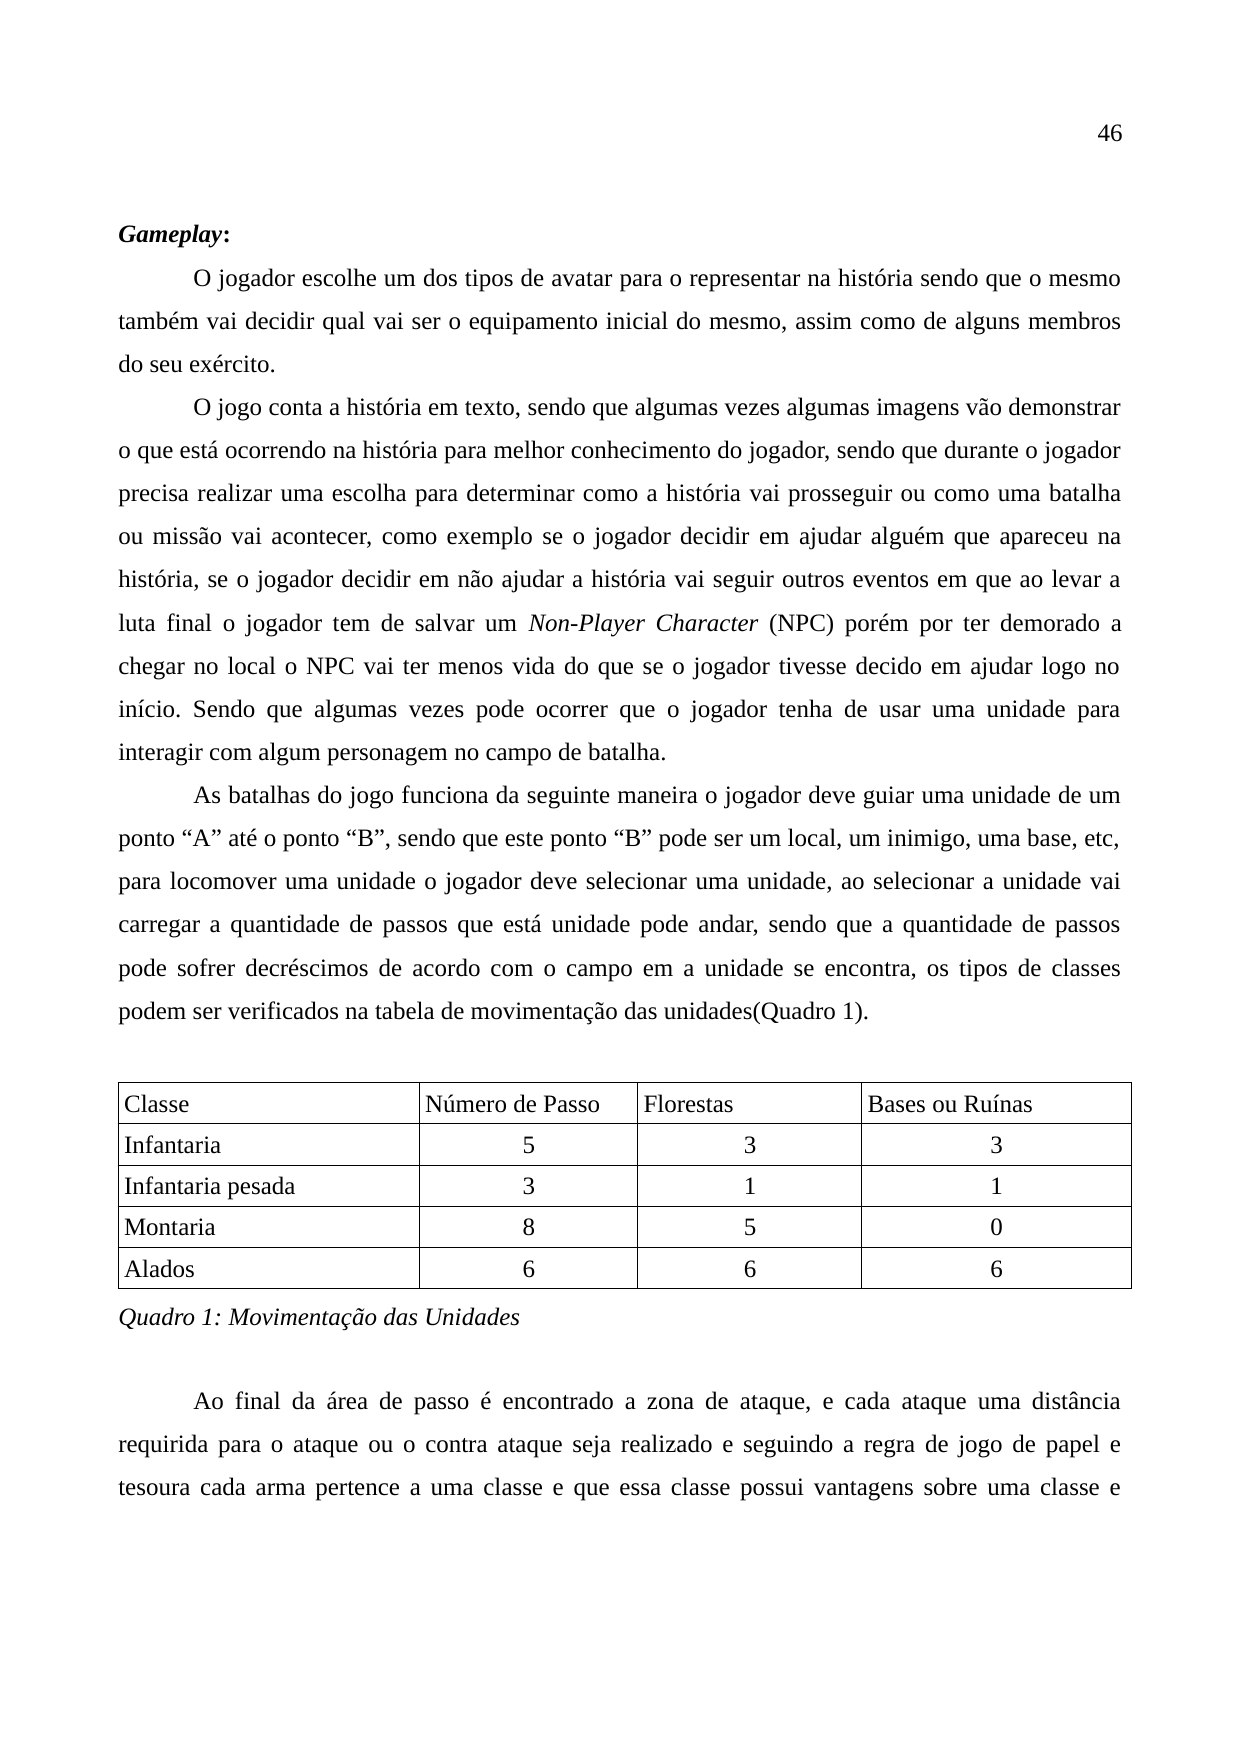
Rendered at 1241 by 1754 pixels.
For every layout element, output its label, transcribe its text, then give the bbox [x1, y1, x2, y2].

table_cell 5 [420, 1124, 637, 1164]
table_header Classe [119, 1083, 419, 1123]
table_header Número de Passo [420, 1083, 637, 1123]
table_cell 6 [420, 1248, 637, 1288]
table_cell Montaria [119, 1207, 419, 1247]
table_cell 1 [862, 1166, 1131, 1206]
table_cell 3 [638, 1124, 861, 1164]
text O jogo conta a história em texto, sendo que algumas vezes algumas imagens vão demonstrar o que está ocorrendo na história para melhor conhecimento do jogador, sendo que durante o jogador precisa realizar uma escolha para determinar como a história vai prosseguir ou como uma batalha ou missão vai acontecer, como exemplo se o jogador decidir em ajudar alguém que apareceu na história, se o jogador decidir em não ajudar a história vai seguir outros eventos em que ao levar a luta final o jogador tem de salvar um Non-Player Character (NPC) porém por ter demorado a chegar no local o NPC vai ter menos vida do que se o jogador tivesse decido em ajudar logo no início. Sendo que algumas vezes pode ocorrer que o jogador tenha de usar uma unidade para interagir com algum personagem no campo de batalha. [118, 392, 1122, 766]
table_header Florestas [638, 1083, 861, 1123]
table_cell 8 [420, 1207, 637, 1247]
table_cell 0 [862, 1207, 1131, 1247]
table_cell Alados [119, 1248, 419, 1288]
table_cell 5 [638, 1207, 861, 1247]
table_cell 3 [420, 1166, 637, 1206]
text As batalhas do jogo funciona da seguinte maneira o jogador deve guiar uma unidade de um ponto “A” até o ponto “B”, sendo que este ponto “B” pode ser um local, um inimigo, uma base, etc, para locomover uma unidade o jogador deve selecionar uma unidade, ao selecionar a unidade vai carregar a quantidade de passos que está unidade pode andar, sendo que a quantidade de passos pode sofrer decréscimos de acordo com o campo em a unidade se encontra, os tipos de classes podem ser verificados na tabela de movimentação das unidades(Quadro 1). [118, 780, 1122, 1024]
table_cell 6 [638, 1248, 861, 1288]
table_cell Infantaria pesada [119, 1166, 419, 1206]
table_cell 1 [638, 1166, 861, 1206]
text O jogador escolhe um dos tipos de avatar para o representar na história sendo que o mesmo também vai decidir qual vai ser o equipamento inicial do mesmo, assim como de alguns membros do seu exército. [118, 263, 1122, 378]
text Gameplay: [118, 219, 1122, 248]
table_cell Infantaria [119, 1124, 419, 1164]
table_cell 3 [862, 1124, 1131, 1164]
table_header Bases ou Ruínas [862, 1083, 1131, 1123]
table_cell 6 [862, 1248, 1131, 1288]
text Ao final da área de passo é encontrado a zona de ataque, e cada ataque uma distância requirida para o ataque ou o contra ataque seja realizado e seguindo a regra de jogo de papel e tesoura cada arma pertence a uma classe e que essa classe possui vantagens sobre uma classe e [118, 1386, 1122, 1501]
text Quadro 1: Movimentação das Unidades [118, 1302, 1122, 1331]
